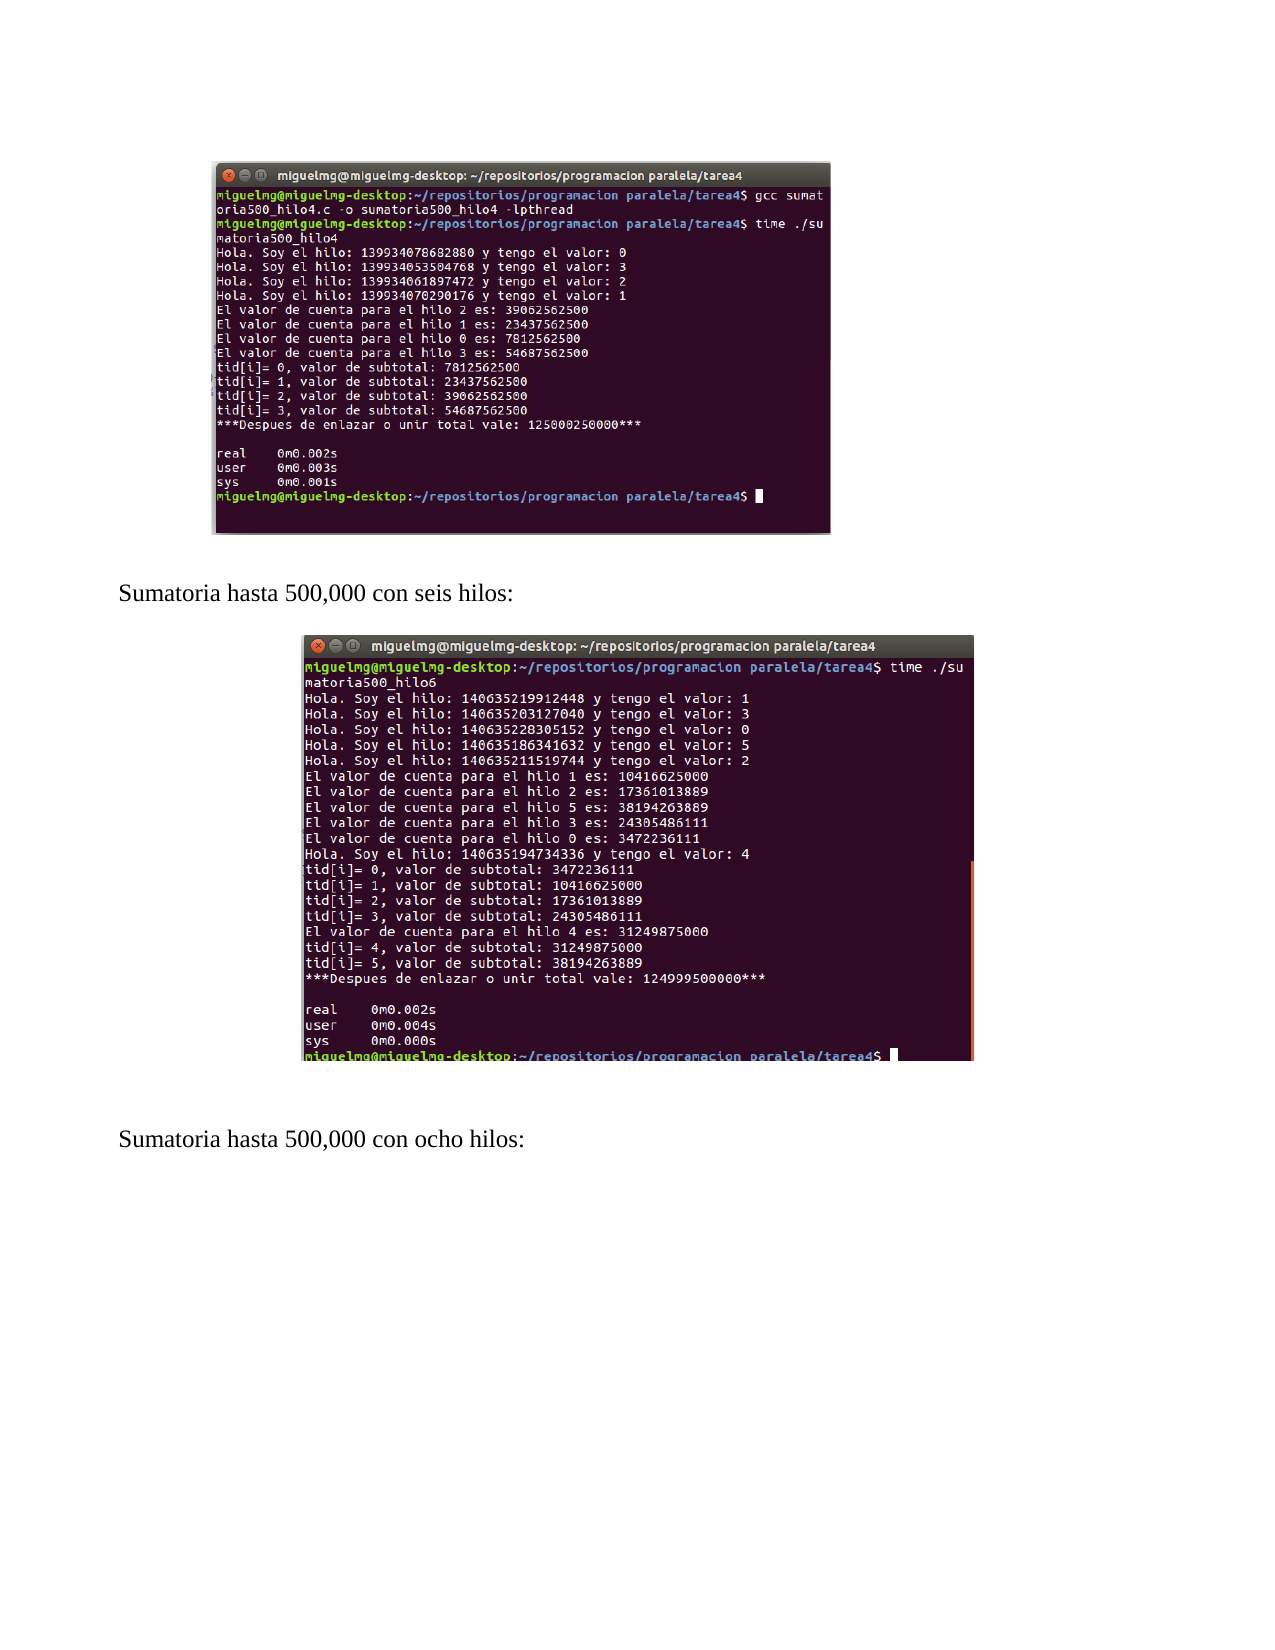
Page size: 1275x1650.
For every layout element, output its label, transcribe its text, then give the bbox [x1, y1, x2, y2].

picture [238, 161, 710, 535]
text Sumatoria hasta 500,000 con ocho hilos: [118, 1124, 1157, 1153]
text Sumatoria hasta 500,000 con seis hilos: [118, 578, 1157, 607]
picture [332, 635, 846, 1061]
